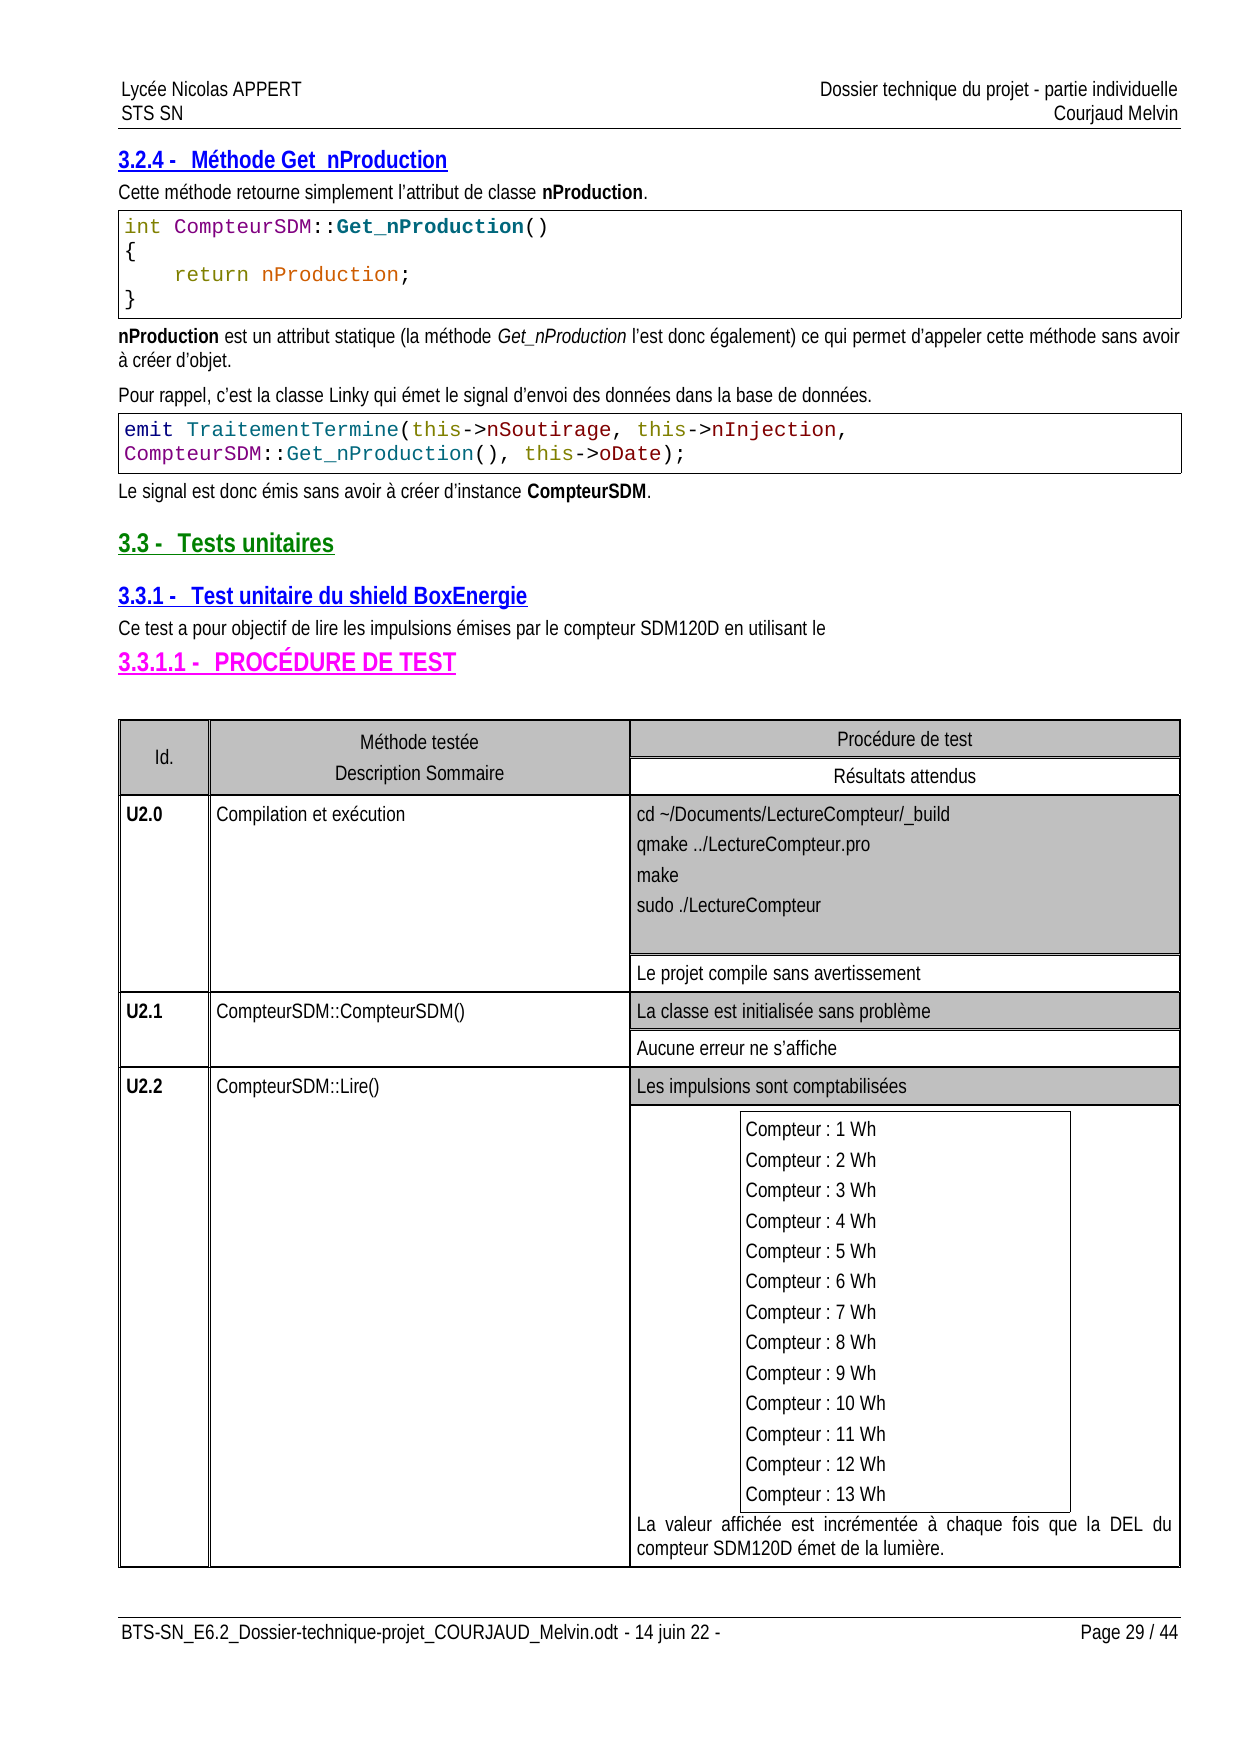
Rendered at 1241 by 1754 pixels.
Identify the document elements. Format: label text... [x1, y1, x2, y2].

text Cette méthode retourne simplement l’attribut de classe nProduction. [118, 180, 1181, 204]
subtitle Tests unitaires [118, 526, 1181, 557]
table_cell Les impulsions sont comptabilisées [631, 1068, 1179, 1104]
table_cell La classe est initialisée sans problème [631, 993, 1179, 1028]
subtitle Test unitaire du shield BoxEnergie [118, 581, 1181, 610]
table_cell Aucune erreur ne s’affiche [631, 1031, 1179, 1066]
table_cell CompteurSDM::CompteurSDM() [211, 993, 629, 1066]
table_cell Résultats attendus [631, 759, 1179, 794]
text Le signal est donc émis sans avoir à créer d’instance CompteurSDM. [118, 479, 1181, 503]
table_header Compteur : 1 Wh Compteur : 2 Wh Compteur : 3 Wh Compteur : 4 Wh Compteur : 5 Wh Compteur : 6 Wh Compteur : 7 Wh Compteur : 8 Wh Compteur : 9 Wh Compteur : 10 Wh Compteur : 11 Wh Compteur : 12 Wh Compteur : 13 Wh [741, 1112, 1070, 1512]
table_cell La valeur affichée est incrémentée à chaque fois que la DEL du compteur SDM120D émet de la lumière. [631, 1106, 1179, 1566]
table_cell U2.0 [121, 796, 208, 991]
table_cell CompteurSDM::Lire() [211, 1068, 629, 1566]
table_header Procédure de test [631, 721, 1179, 756]
table_header int CompteurSDM::Get_nProduction() { return nProduction; } [119, 211, 1181, 318]
table_cell cd ~/Documents/LectureCompteur/_build qmake ../LectureCompteur.pro make sudo ./LectureCompteur [631, 796, 1179, 953]
text Ce test a pour objectif de lire les impulsions émises par le compteur SDM120D en utilisant le [118, 616, 1181, 640]
table_cell U2.1 [121, 993, 208, 1066]
table_cell U2.2 [121, 1068, 208, 1566]
table_cell Le projet compile sans avertissement [631, 956, 1179, 991]
subtitle Méthode Get_nProduction [118, 145, 1181, 174]
text Pour rappel, c’est la classe Linky qui émet le signal d’envoi des données dans la base de données. [118, 383, 1181, 407]
table_header Méthode testée Description Sommaire [211, 721, 629, 794]
table_header Id. [121, 721, 208, 794]
table_cell Compilation et exécution [211, 796, 629, 991]
table_header emit TraitementTermine(this->nSoutirage, this->nInjection, CompteurSDM::Get_nProduction(), this->oDate); [119, 414, 1181, 473]
subtitle Procédure de test [118, 646, 1181, 677]
text nProduction est un attribut statique (la méthode Get_nProduction l’est donc également) ce qui permet d’appeler cette méthode sans avoir à créer d’objet. [118, 324, 1181, 372]
